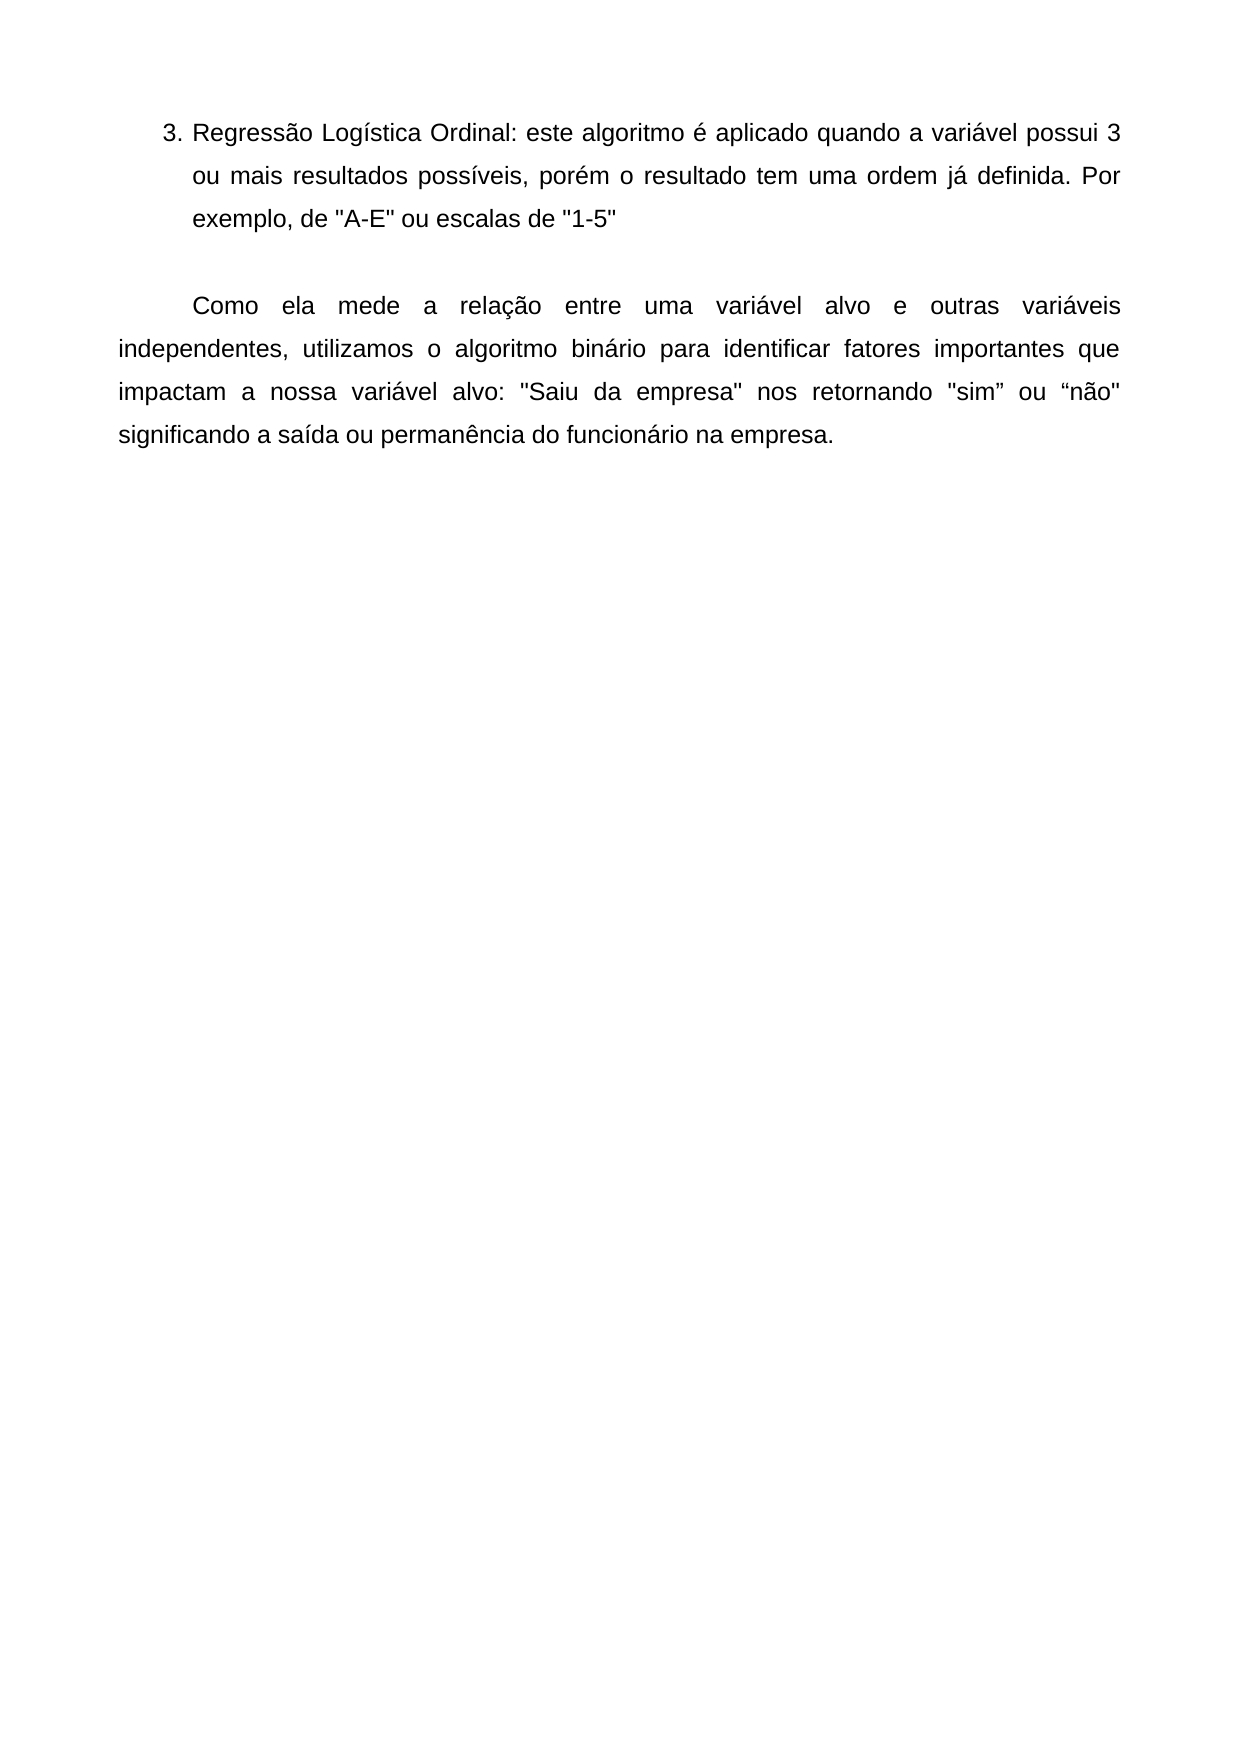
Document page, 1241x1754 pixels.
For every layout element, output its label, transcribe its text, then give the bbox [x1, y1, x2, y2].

text Como ela mede a relação entre uma variável alvo e outras variáveis independentes, utilizamos o algoritmo binário para identificar fatores importantes que impactam a nossa variável alvo: "Saiu da empresa" nos retornando "sim” ou “não" significando a saída ou permanência do funcionário na empresa. [118, 291, 1122, 449]
list Regressão Logística Ordinal: este algoritmo é aplicado quando a variável possui 3 ou mais resultados possíveis, porém o resultado tem uma ordem já definida. Por exemplo, de "A-E" ou escalas de "1-5" [162, 118, 1122, 233]
